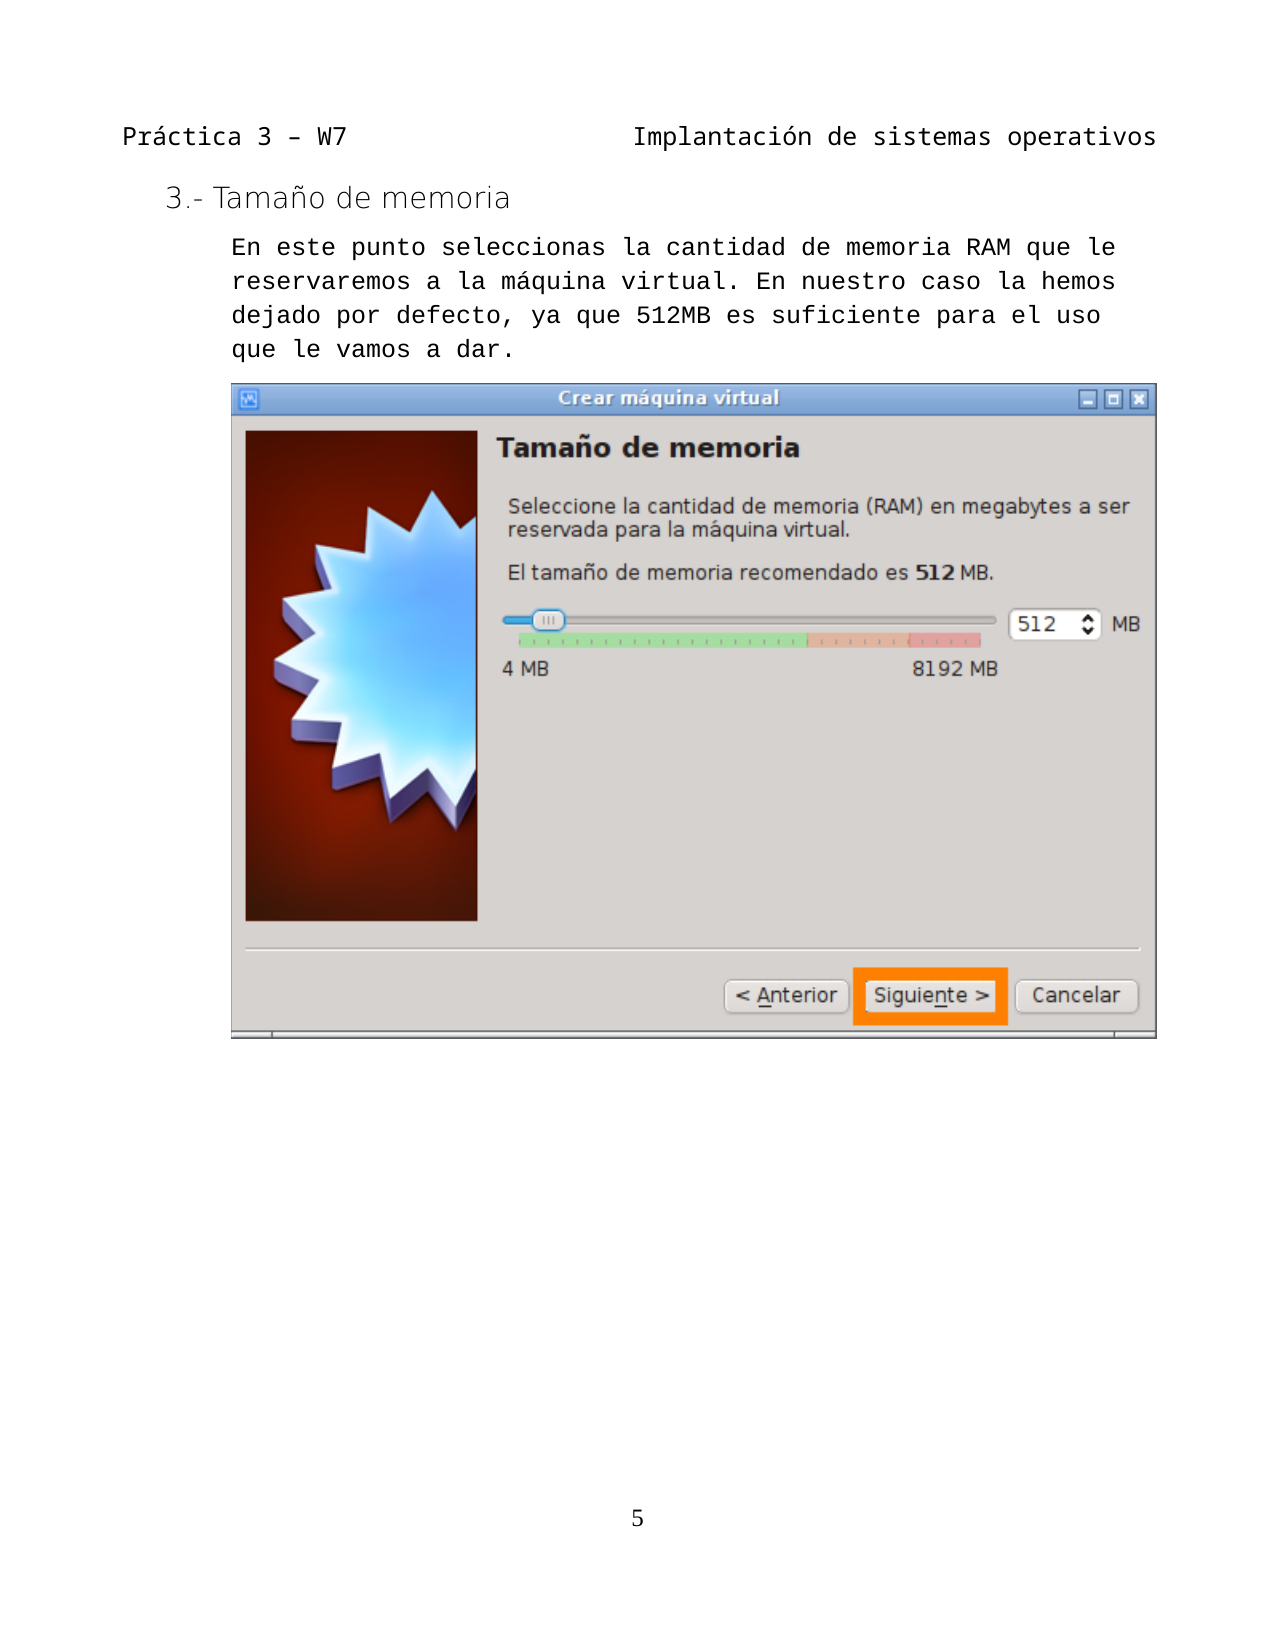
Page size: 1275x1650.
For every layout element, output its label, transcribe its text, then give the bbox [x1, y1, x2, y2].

text En este punto seleccionas la cantidad de memoria RAM que le reservaremos a la máquina virtual. En nuestro caso la hemos dejado por defecto, ya que 512MB es suficiente para el uso que le vamos a dar. [231, 235, 1157, 365]
picture [231, 383, 1157, 1039]
list Tamaño de memoria [156, 182, 1157, 216]
